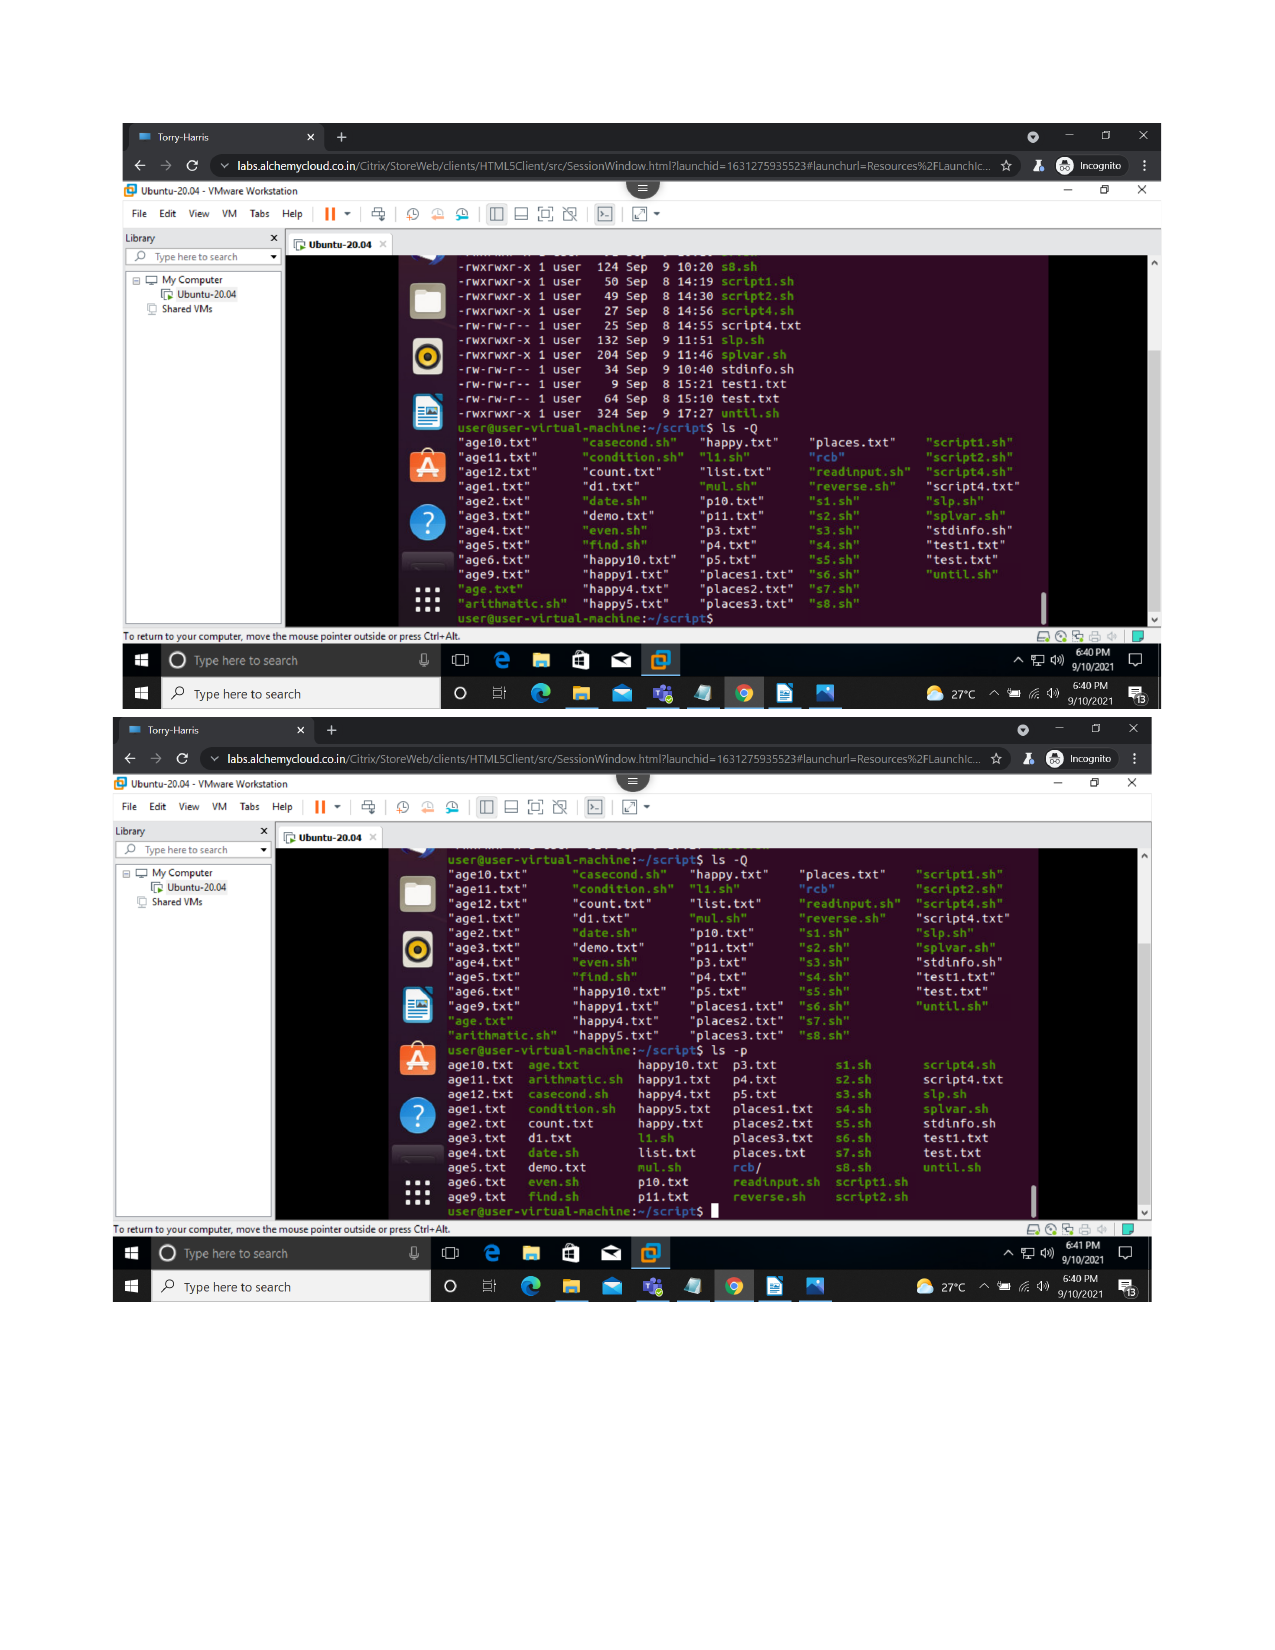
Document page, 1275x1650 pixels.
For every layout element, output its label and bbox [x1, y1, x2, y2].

picture [122, 123, 1162, 709]
picture [112, 717, 1152, 1302]
